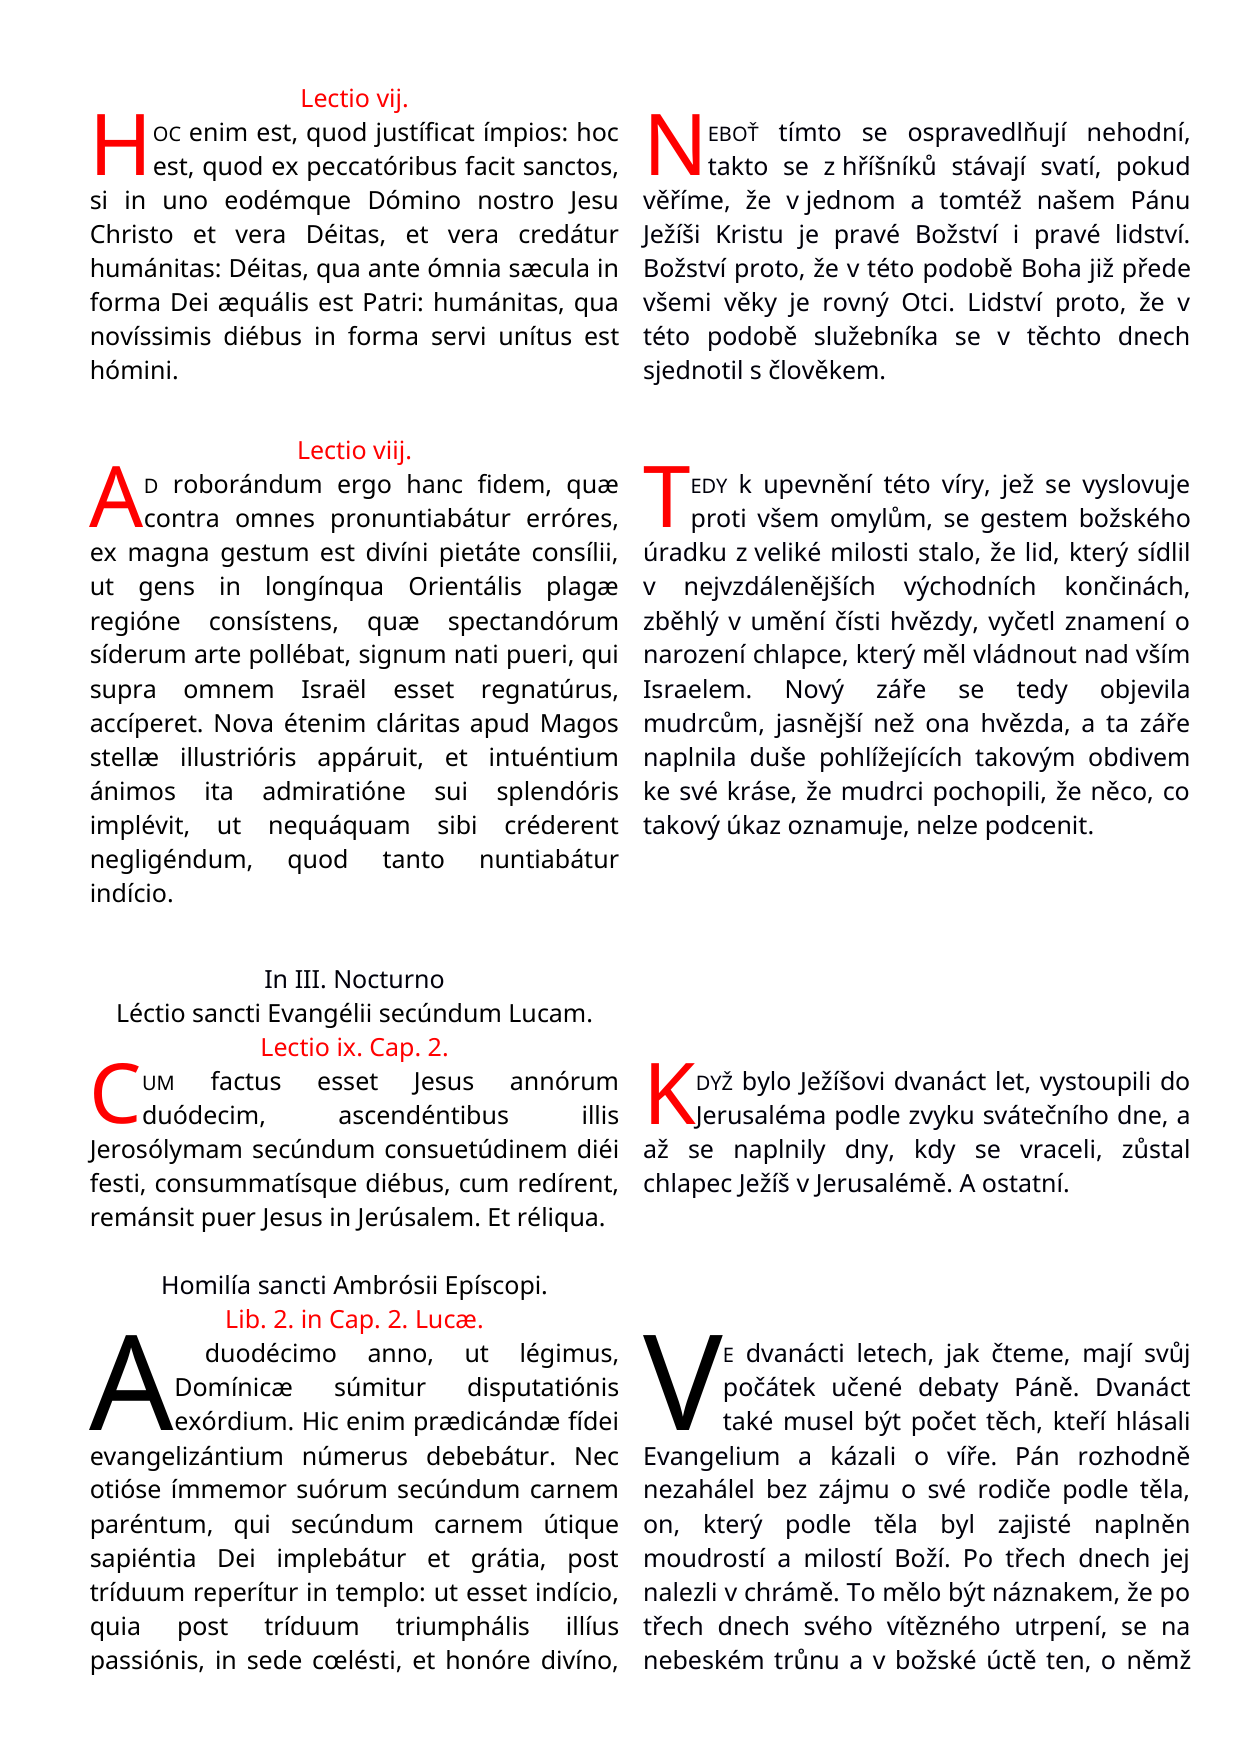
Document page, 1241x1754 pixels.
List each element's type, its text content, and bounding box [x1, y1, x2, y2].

table_cell Tedy k upevnění této víry, jež se vyslovuje proti všem omylům, se gestem božského úradku z veliké milosti stalo, že lid, který sídlil v nejvzdálenějších východních končinách, zběhlý v umění čísti hvězdy, vyčetl znamení o narození chlapce, který měl vládnout nad vším Israelem. Nový záře se tedy objevila mudrcům, jasnější než ona hvězda, a ta záře naplnila duše pohlížejících takovým obdivem ke své kráse, že mudrci pochopili, že něco, co takový úkaz oznamuje, nelze podcenit. [631, 427, 1203, 955]
table_cell Když bylo Ježíšovi dvanáct let, vystoupili do Jerusaléma podle zvyku svátečního dne, a až se naplnily dny, kdy se vraceli, zůstal chlapec Ježíš v Jerusalémě. A ostatní. Ve dvanácti letech, jak čteme, mají svůj počátek učené debaty Páně. Dvanáct také musel být počet těch, kteří hlásali Evangelium a kázali o víře. Pán rozhodně nezahálel bez zájmu o své rodiče podle těla, on, který podle těla byl zajisté naplněn moudrostí a milostí Boží. Po třech dnech jej nalezli v chrámě. To mělo být náznakem, že po třech dnech svého vítězného utrpení, se na nebeském trůnu a v božské úctě ten, o němž věřili, že je mrtvý, sám nabídne naší víře vzkříšený. [631, 955, 1203, 1682]
table_cell Lectio vij. Hoc enim est, quod justíficat ímpios: hoc est, quod ex peccatóribus facit sanctos, si in uno eodémque Dómino nostro Jesu Christo et vera Déitas, et vera credátur humánitas: Déitas, qua ante ómnia sæcula in forma Dei æquális est Patri: humánitas, qua novíssimis diébus in forma servi unítus est hómini. [78, 74, 631, 427]
table_cell In III. Nocturno Léctio sancti Evangélii secúndum Lucam. Lectio ix. Cap. 2. Cum factus esset Jesus annórum duódecim, ascendéntibus illis Jerosólymam secúndum consuetúdinem diéi festi, consummatísque diébus, cum redírent, remánsit puer Jesus in Jerúsalem. Et réliqua. Homilía sancti Ambrósii Epíscopi. Lib. 2. in Cap. 2. Lucæ. A duodécimo anno, ut légimus, Domínicæ súmitur disputatiónis exórdium. Hic enim prædicándæ fídei evangelizántium númerus debebátur. Nec otióse ímmemor suórum secúndum carnem paréntum, qui secúndum carnem útique sapiéntia Dei implebátur et grátia, post tríduum reperítur in templo: ut esset indício, quia post tríduum triumphális illíus passiónis, in sede cœlésti, et honóre divíno, fídei nostræ se suscitátus offérret, qui mórtuus credebátur. [78, 955, 631, 1682]
table_cell Lectio viij. Ad roborándum ergo hanc fidem, quæ contra omnes pronuntiabátur erróres, ex magna gestum est divíni pietáte consílii, ut gens in longínqua Orientális plagæ regióne consístens, quæ spectandórum síderum arte pollébat, signum nati pueri, qui supra omnem Israël esset regnatúrus, accíperet. Nova étenim cláritas apud Magos stellæ illustrióris appáruit, et intuéntium ánimos ita admiratióne sui splendóris implévit, ut nequáquam sibi créderent negligéndum, quod tanto nuntiabátur indício. [78, 427, 631, 955]
table_cell Neboť tímto se ospravedlňují nehodní, takto se z hříšníků stávají svatí, pokud věříme, že v jed­nom a tomtéž našem Pánu Ježíši Kristu je pravé Božství i pravé lidství. Božství proto, že v této podobě Boha již přede všemi věky je rovný Otci. Lidství proto, že v této podobě služebníka se v těchto dnech sjednotil s člověkem. [631, 74, 1203, 427]
